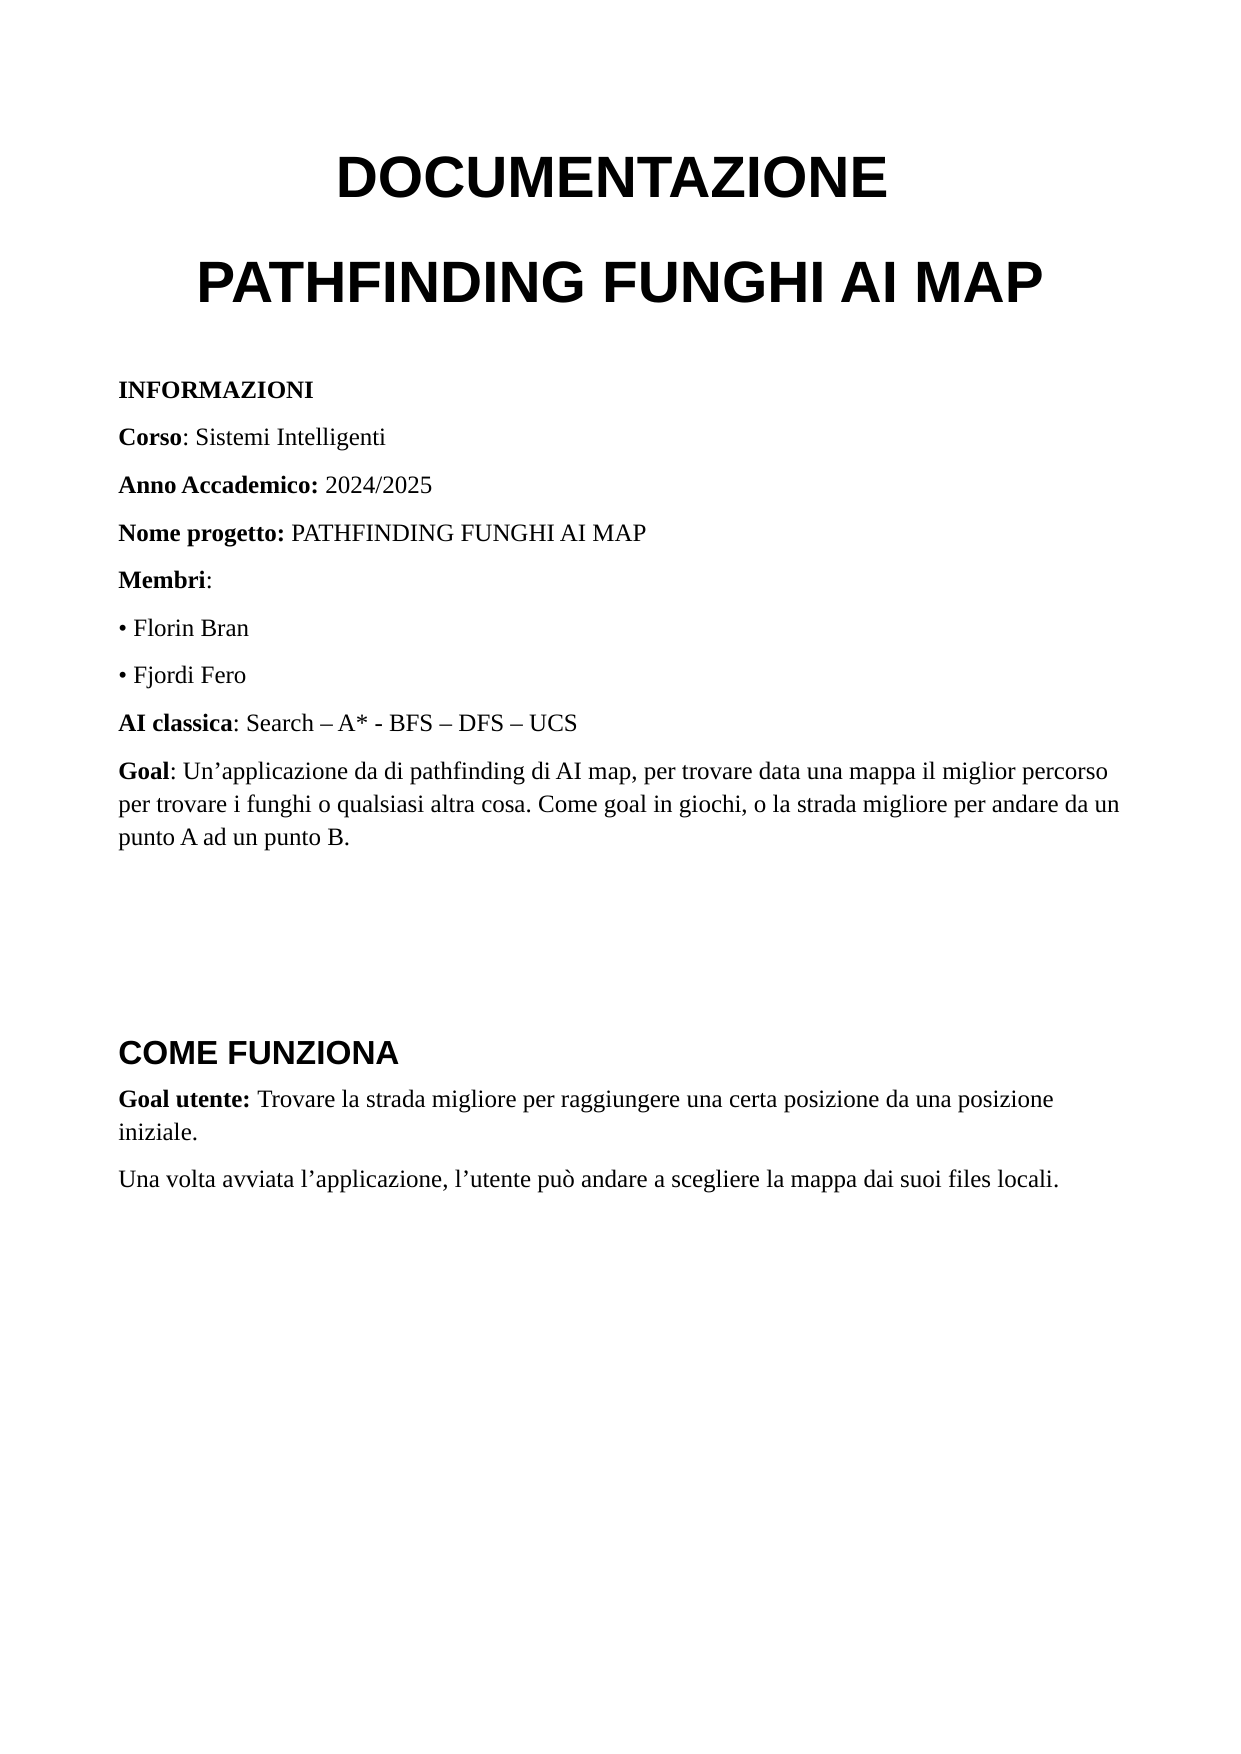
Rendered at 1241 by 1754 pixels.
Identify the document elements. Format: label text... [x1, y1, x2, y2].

text Una volta avviata l’applicazione, l’utente può andare a scegliere la mappa dai suoi files locali. [118, 1164, 1122, 1193]
text AI classica: Search – A* - BFS – DFS – UCS [118, 708, 1122, 737]
text Nome progetto: PATHFINDING FUNGHI AI MAP [118, 518, 1122, 546]
title DOCUMENTAZIONE [118, 143, 1122, 210]
subtitle COME FUNZIONA [118, 1033, 1122, 1071]
text Corso: Sistemi Intelligenti [118, 422, 1122, 451]
text • Fjordi Fero [118, 661, 1122, 689]
text Goal utente: Trovare la strada migliore per raggiungere una certa posizione da una posizione iniziale. [118, 1084, 1122, 1146]
title PATHFINDING FUNGHI AI MAP [118, 248, 1122, 315]
text Anno Accademico: 2024/2025 [118, 470, 1122, 499]
text • Florin Bran [118, 613, 1122, 642]
text INFORMAZIONI [118, 375, 1122, 404]
text Goal: Un’applicazione da di pathfinding di AI map, per trovare data una mappa il miglior percorso per trovare i funghi o qualsiasi altra cosa. Come goal in giochi, o la strada migliore per andare da un punto A ad un punto B. [118, 756, 1122, 851]
text Membri: [118, 565, 1122, 594]
